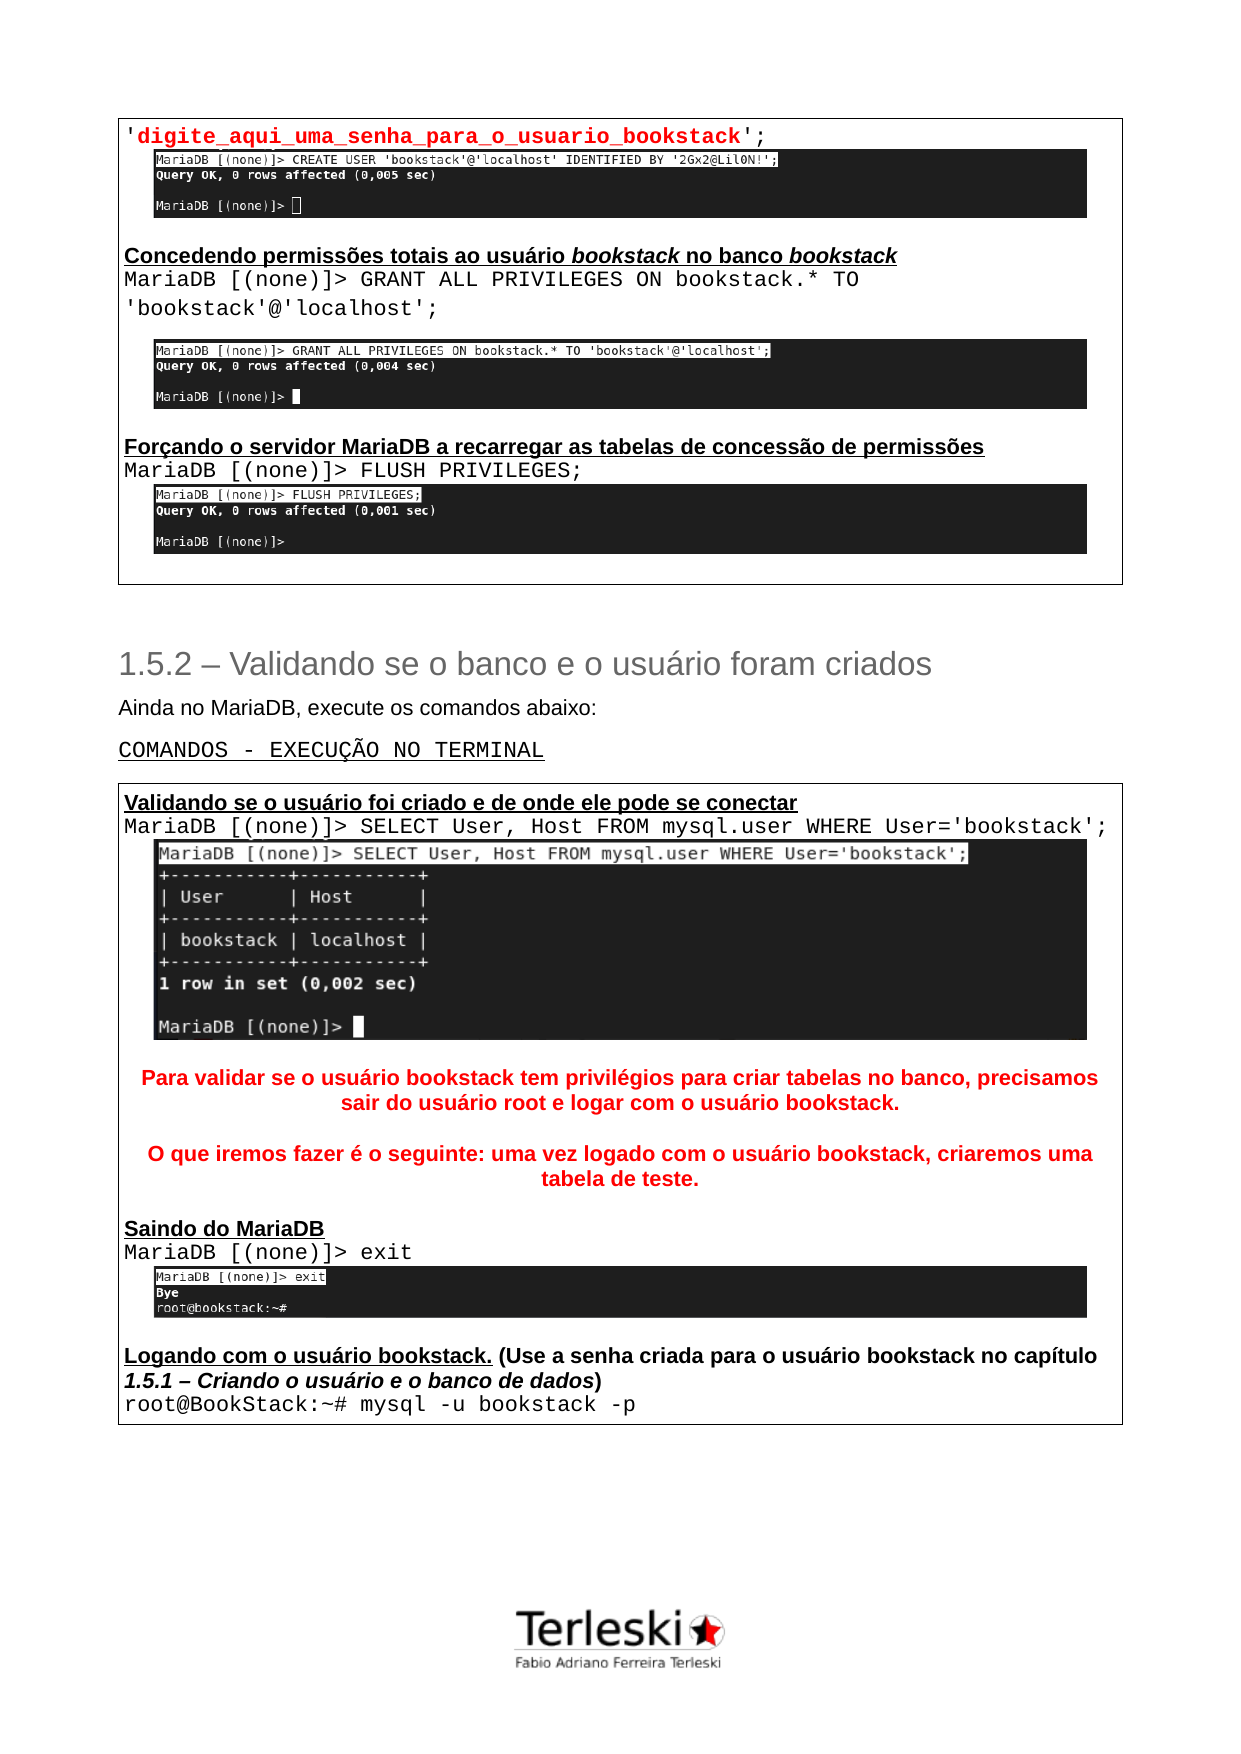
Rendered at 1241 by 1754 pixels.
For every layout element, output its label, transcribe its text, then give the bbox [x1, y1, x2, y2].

text COMANDOS - EXECUÇÃO NO TERMINAL [118, 738, 1122, 764]
table_header Validando se o usuário foi criado e de onde ele pode se conectar MariaDB [(none)]> SELECT User, Host FROM mysql.user WHERE User='bookstack'; Para validar se o usuário bookstack tem privilégios para criar tabelas no banco, precisamos sair do usuário root e logar com o usuário bookstack. O que iremos fazer é o seguinte: uma vez logado com o usuário bookstack, criaremos uma tabela de teste. Saindo do MariaDB MariaDB [(none)]> exit Logando com o usuário bookstack. (Use a senha criada para o usuário bookstack no capítulo 1.5.1 – Criando o usuário e o banco de dados) root@BookStack:~# mysql -u bookstack -p [119, 784, 1122, 1424]
picture [153, 839, 1087, 1040]
table_header 'digite_aqui_uma_senha_para_o_usuario_bookstack'; Concedendo permissões totais ao usuário bookstack no banco bookstack MariaDB [(none)]> GRANT ALL PRIVILEGES ON bookstack.* TO 'bookstack'@'localhost'; Forçando o servidor MariaDB a recarregar as tabelas de concessão de permissões MariaDB [(none)]> FLUSH PRIVILEGES; [119, 119, 1122, 584]
picture [153, 484, 1087, 554]
picture [153, 149, 1087, 218]
picture [153, 339, 1087, 409]
picture [153, 1266, 1087, 1318]
subtitle 1.5.2 – Validando se o banco e o usuário foram criados [118, 644, 1122, 682]
text Ainda no MariaDB, execute os comandos abaixo: [118, 695, 1122, 720]
picture [513, 1607, 727, 1673]
